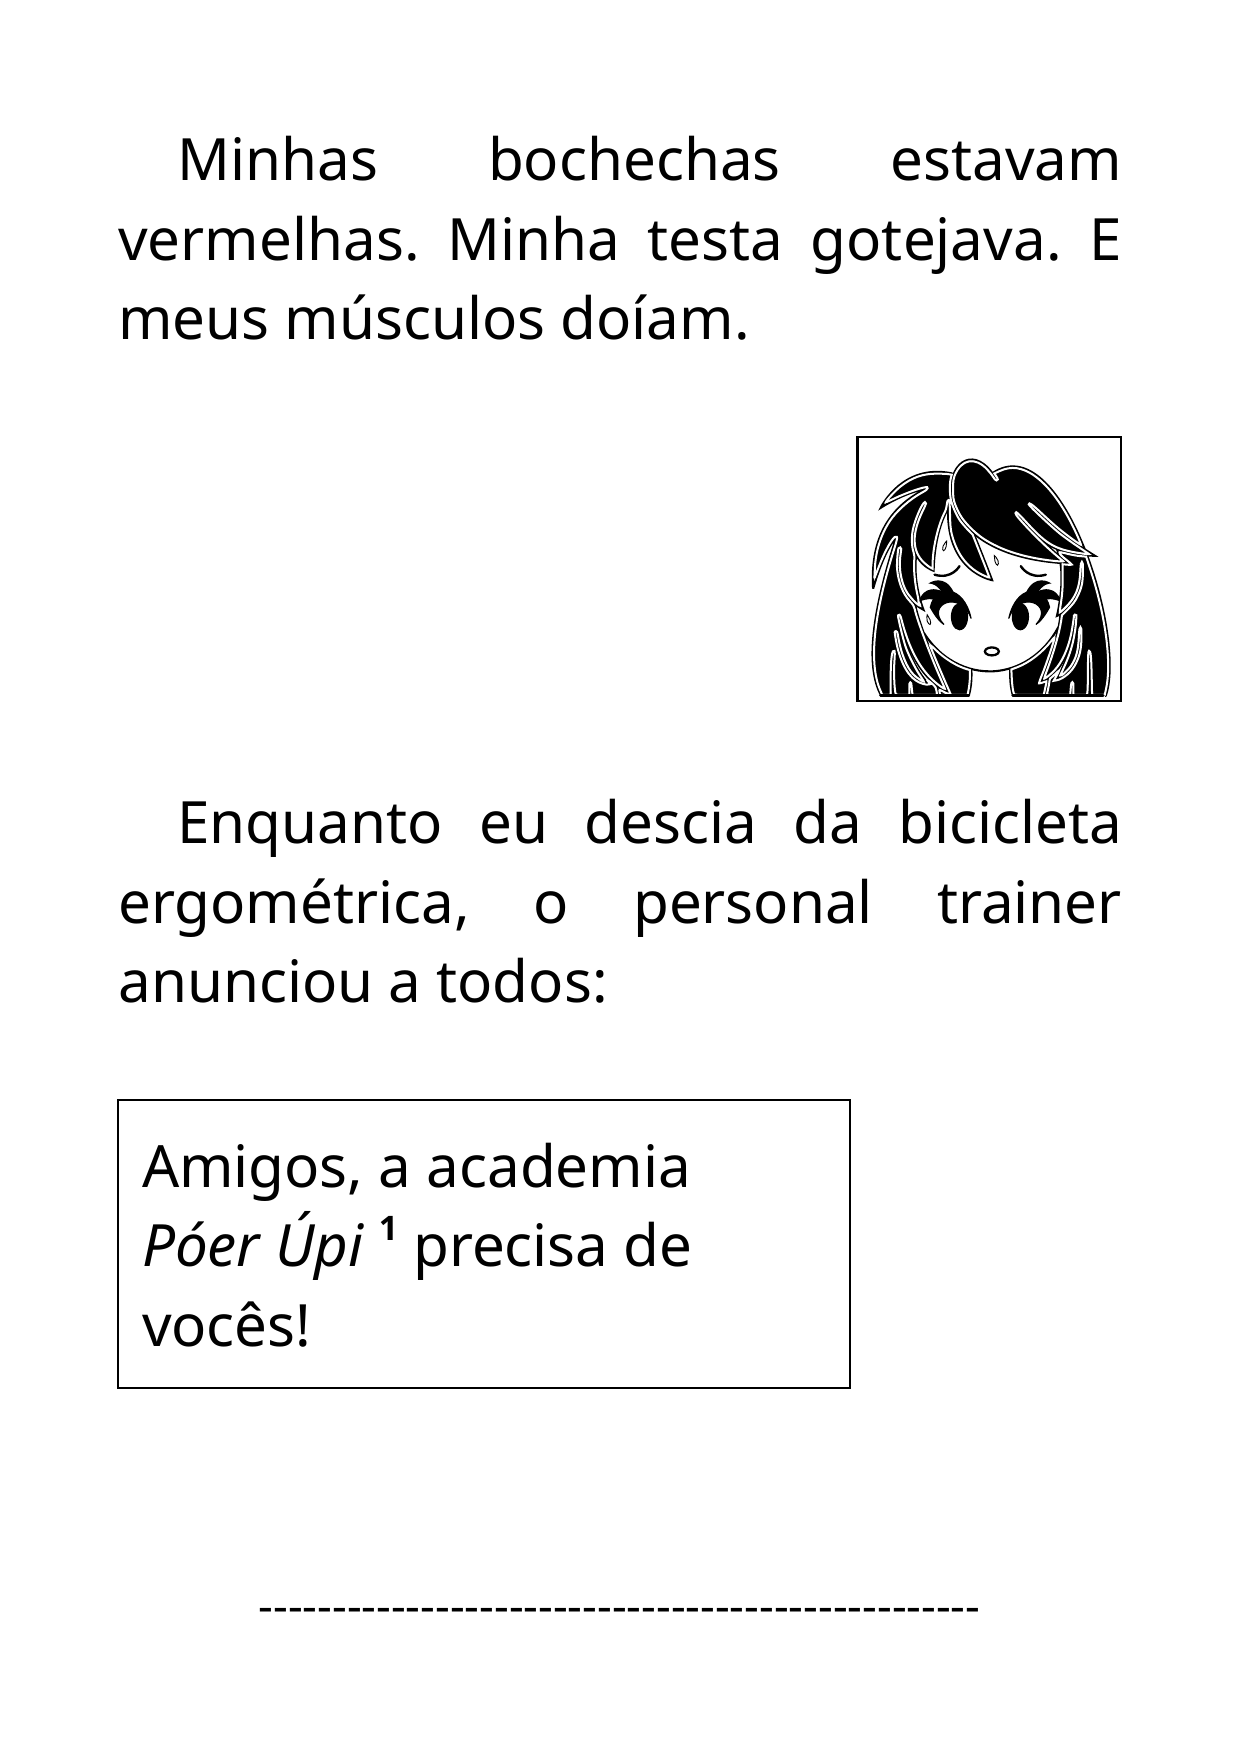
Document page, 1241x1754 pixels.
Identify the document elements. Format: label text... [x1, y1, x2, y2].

table_header Amigos, a academia Póer Úpi 1 precisa de vocês! [119, 1101, 849, 1387]
text Minhas bochechas estavam vermelhas. Minha testa gotejava. E meus músculos doíam. [118, 118, 1122, 357]
text Enquanto eu descia da bicicleta ergométrica, o personal trainer anunciou a todos: [118, 781, 1122, 1020]
